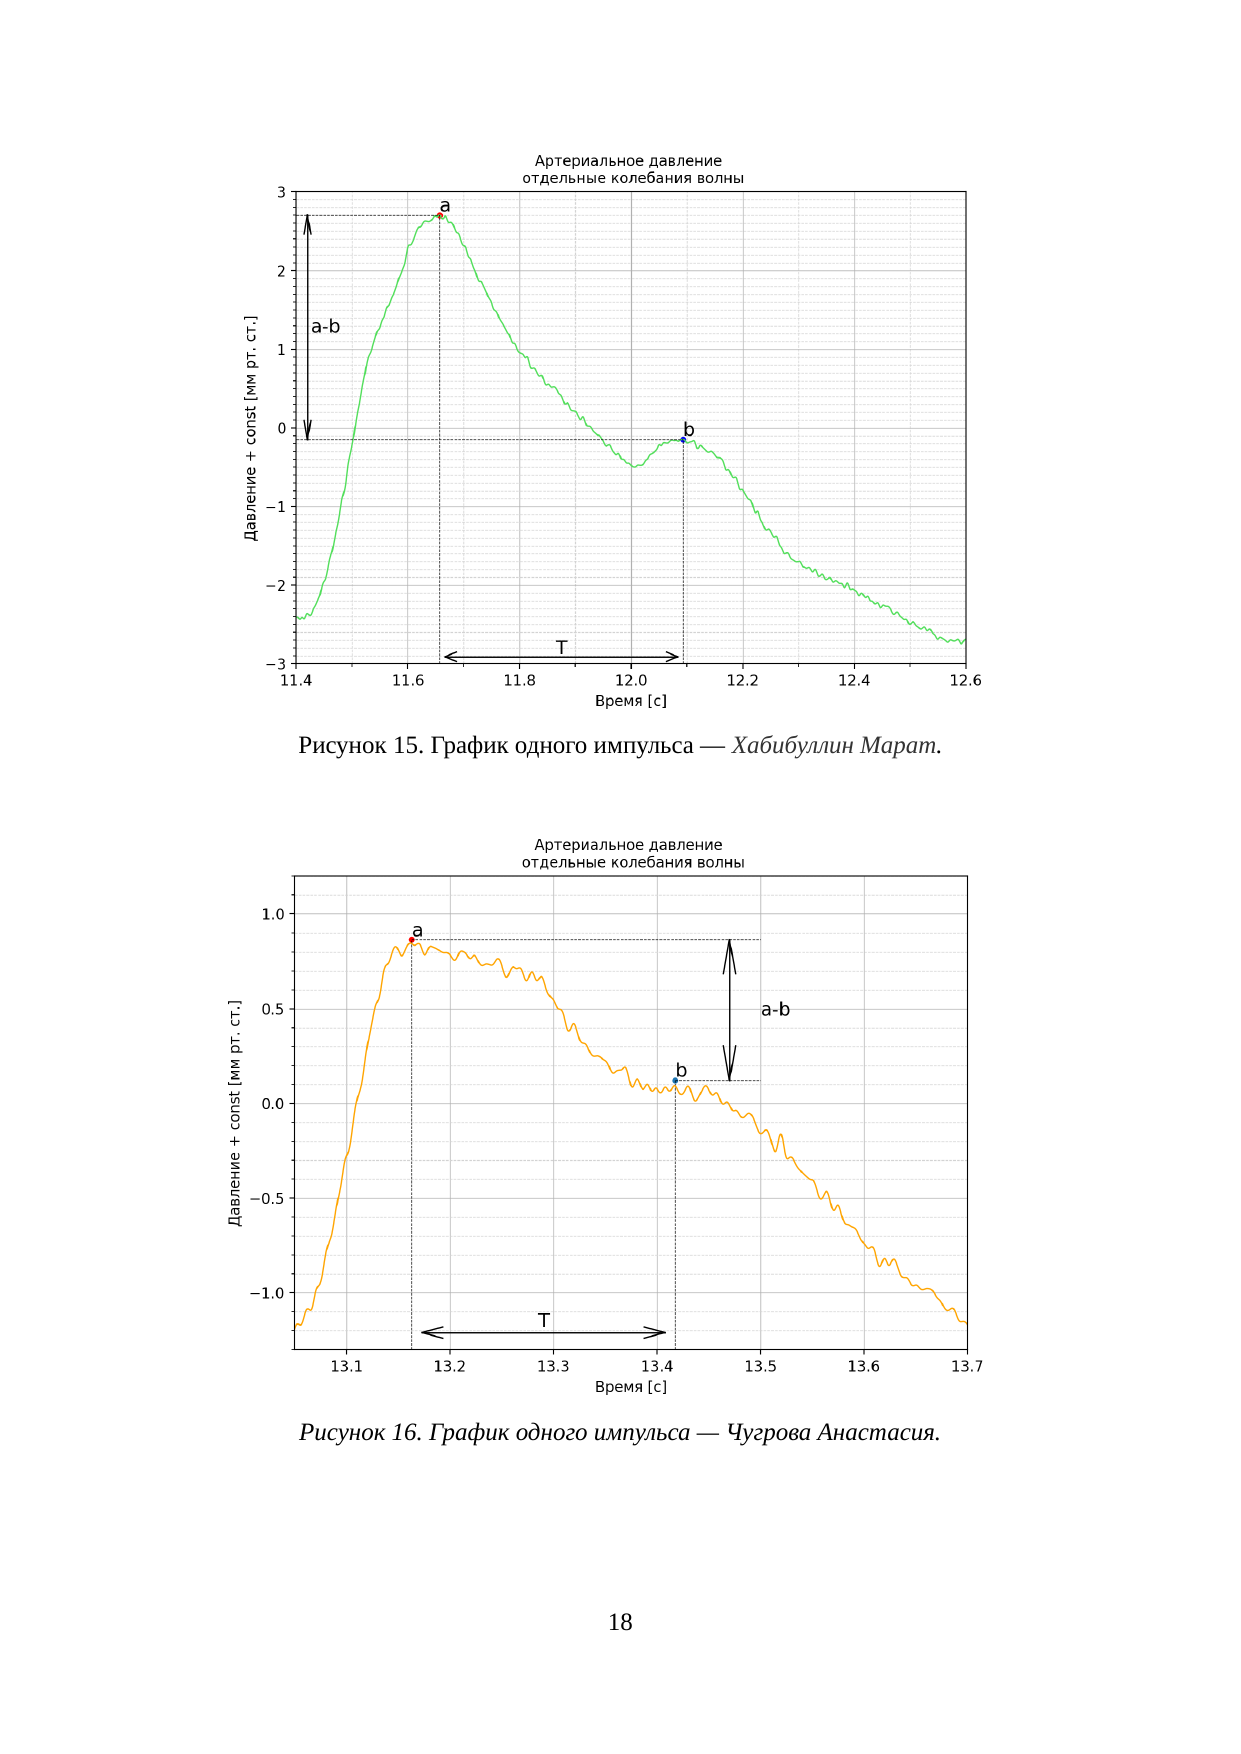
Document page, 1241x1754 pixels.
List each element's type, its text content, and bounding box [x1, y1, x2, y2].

text Рисунок 15. График одного импульса — Хабибуллин Марат. [118, 730, 1122, 759]
picture [188, 118, 1052, 731]
picture [186, 802, 1054, 1417]
text Рисунок 16. График одного импульса — Чугрова Анастасия. [118, 1417, 1122, 1446]
